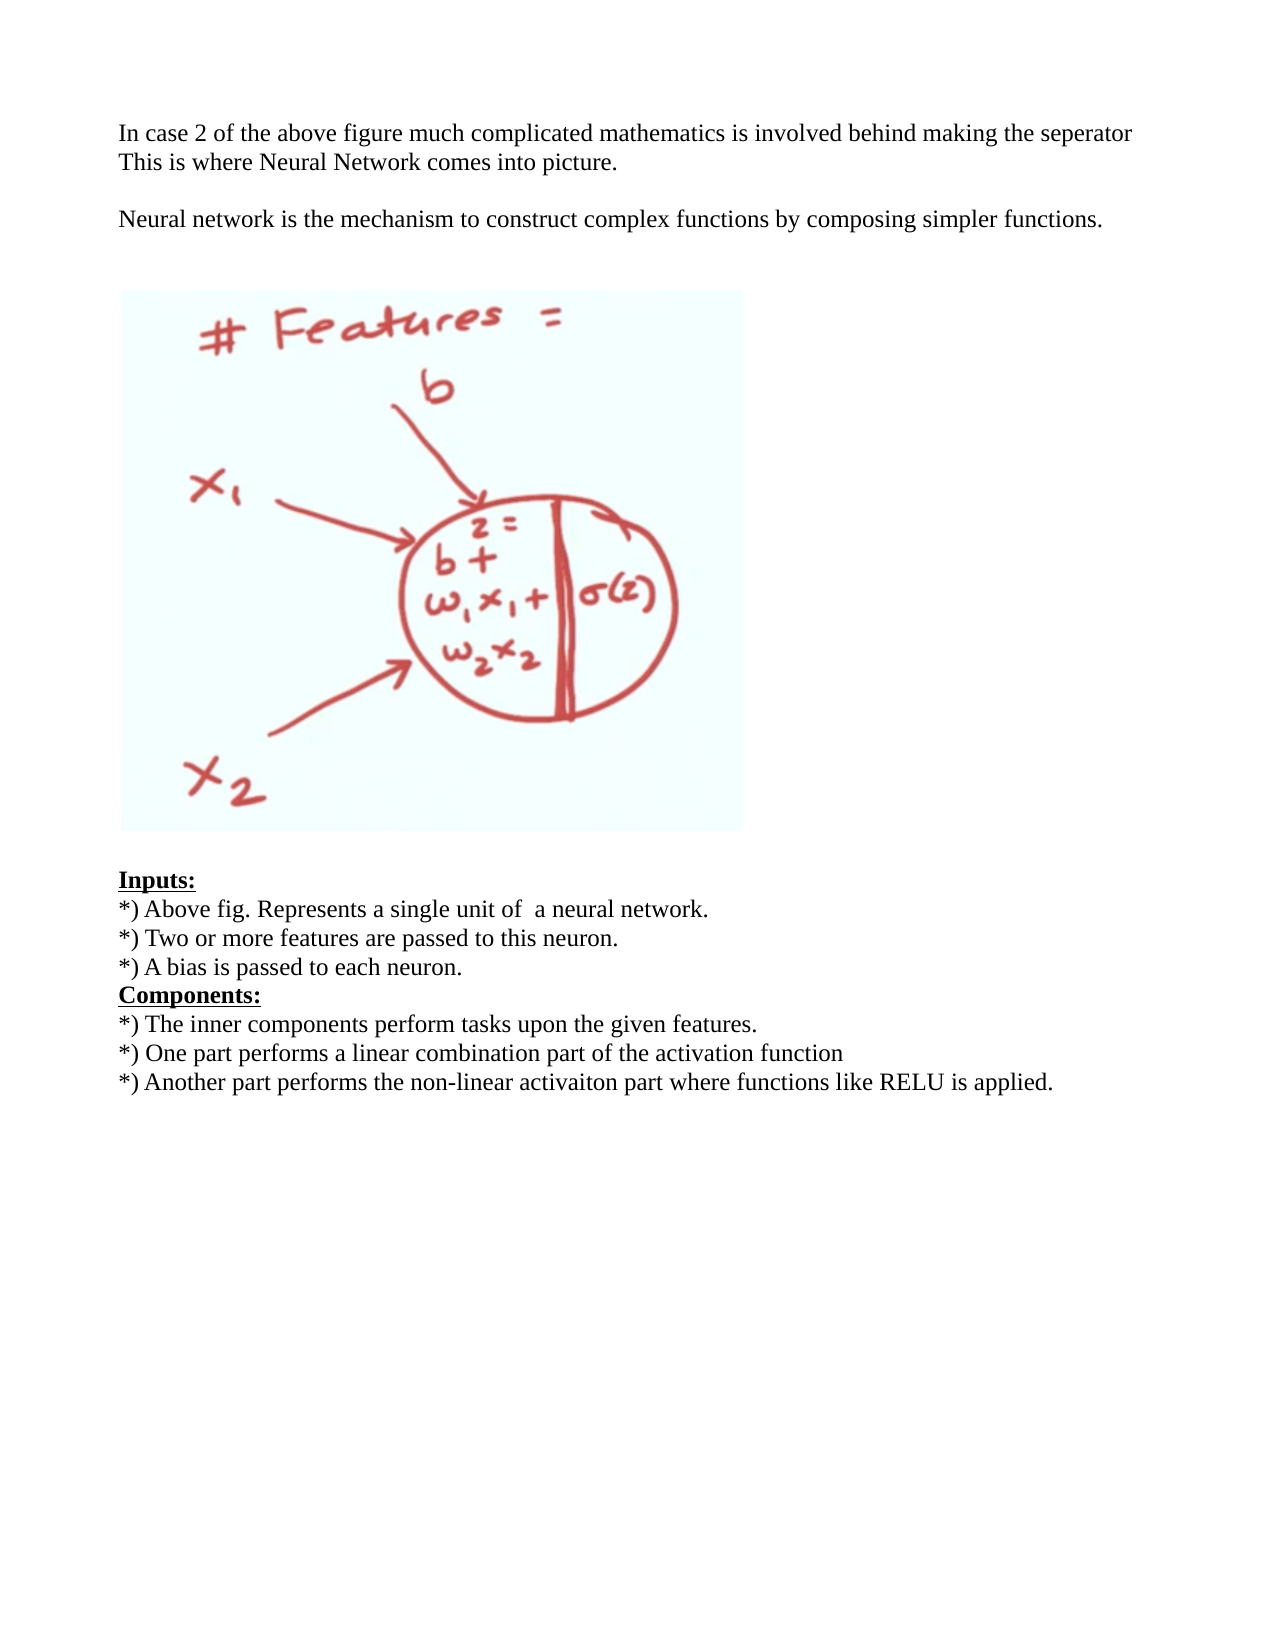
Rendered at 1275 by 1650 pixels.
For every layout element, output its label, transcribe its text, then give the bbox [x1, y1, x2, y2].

text *) Above fig. Represents a single unit of a neural network. [118, 894, 1157, 923]
text *) One part performs a linear combination part of the activation function [118, 1038, 1157, 1067]
text Inputs: [118, 866, 1157, 894]
text *) Two or more features are passed to this neuron. [118, 923, 1157, 952]
picture [120, 290, 743, 831]
text This is where Neural Network comes into picture. [118, 147, 1157, 176]
text Components: [118, 981, 1157, 1009]
text *) Another part performs the non-linear activaiton part where functions like RELU is applied. [118, 1067, 1157, 1096]
text Neural network is the mechanism to construct complex functions by composing simpler functions. [118, 204, 1157, 233]
text *) The inner components perform tasks upon the given features. [118, 1009, 1157, 1038]
text In case 2 of the above figure much complicated mathematics is involved behind making the seperator [118, 118, 1157, 147]
text *) A bias is passed to each neuron. [118, 952, 1157, 981]
